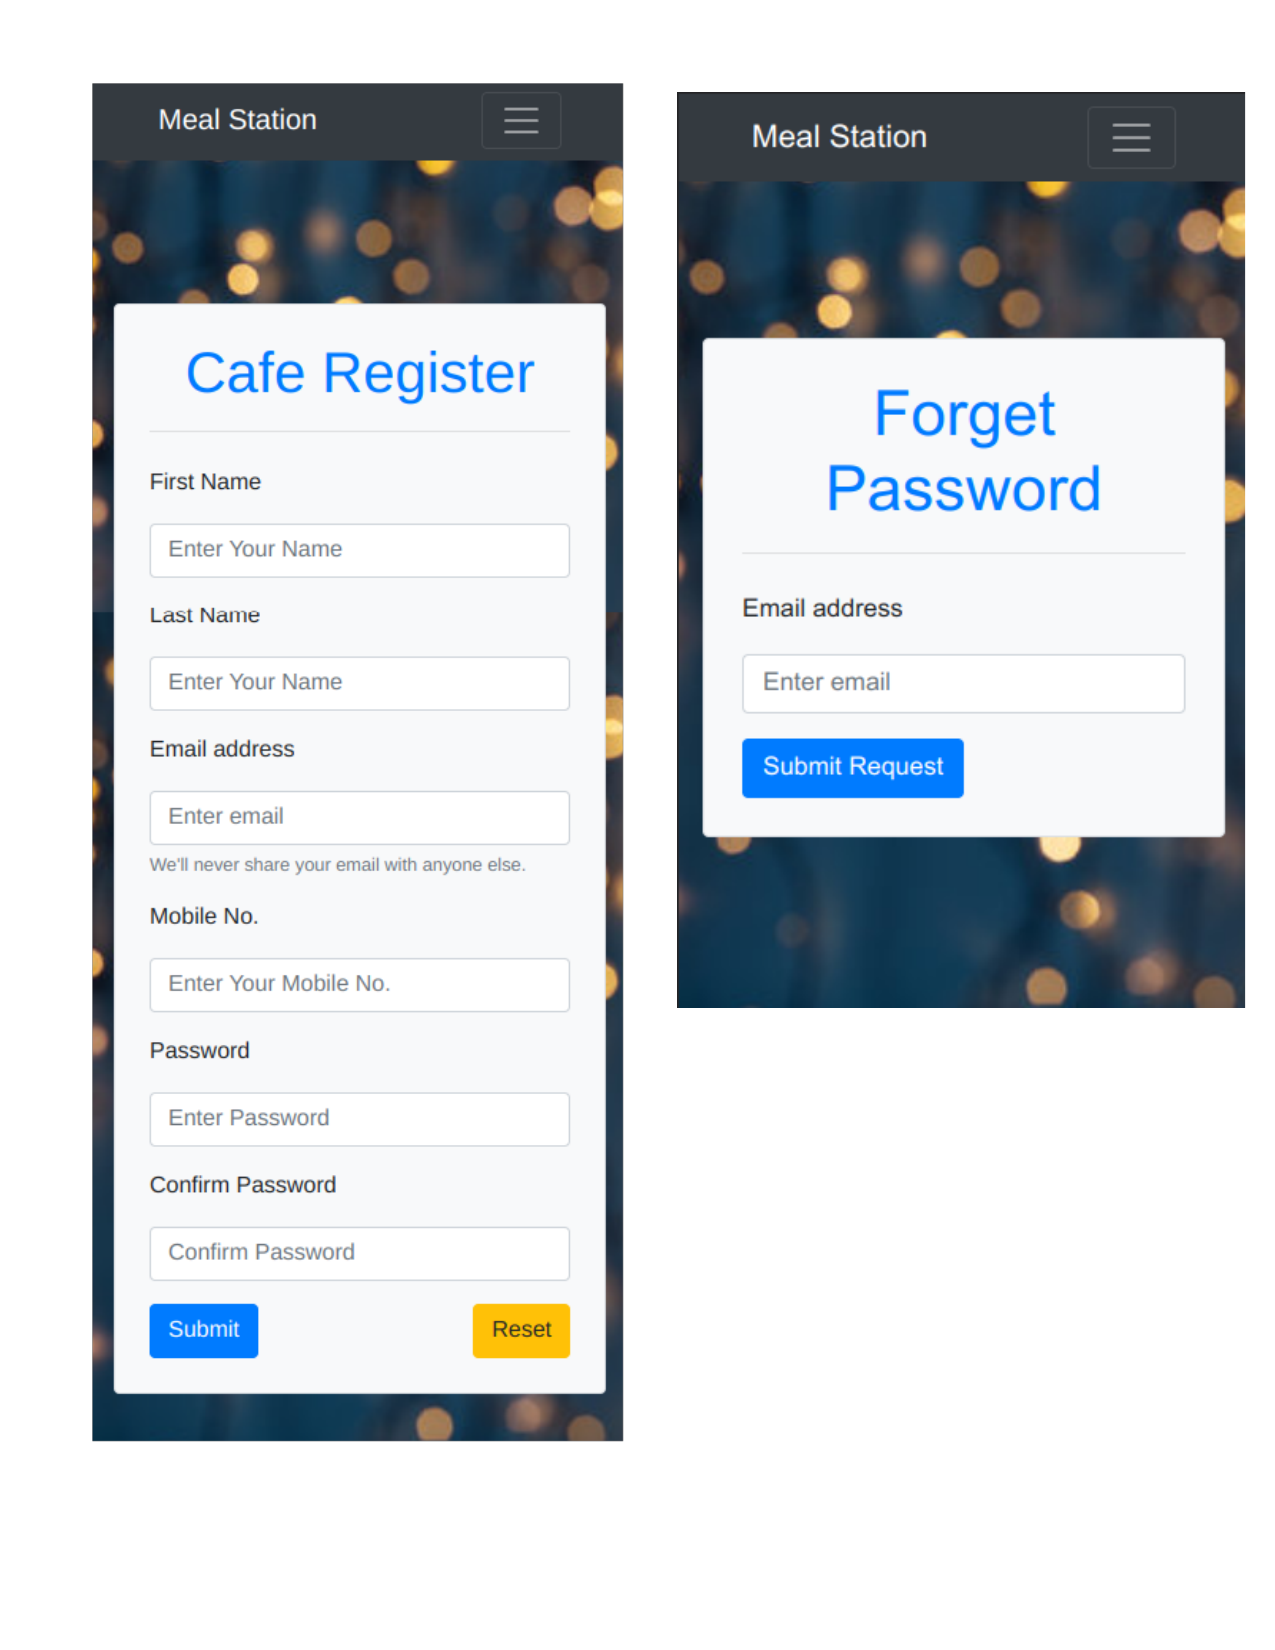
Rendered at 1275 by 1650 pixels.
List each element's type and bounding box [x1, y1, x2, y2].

picture [677, 92, 1246, 1008]
picture [84, 75, 639, 1447]
